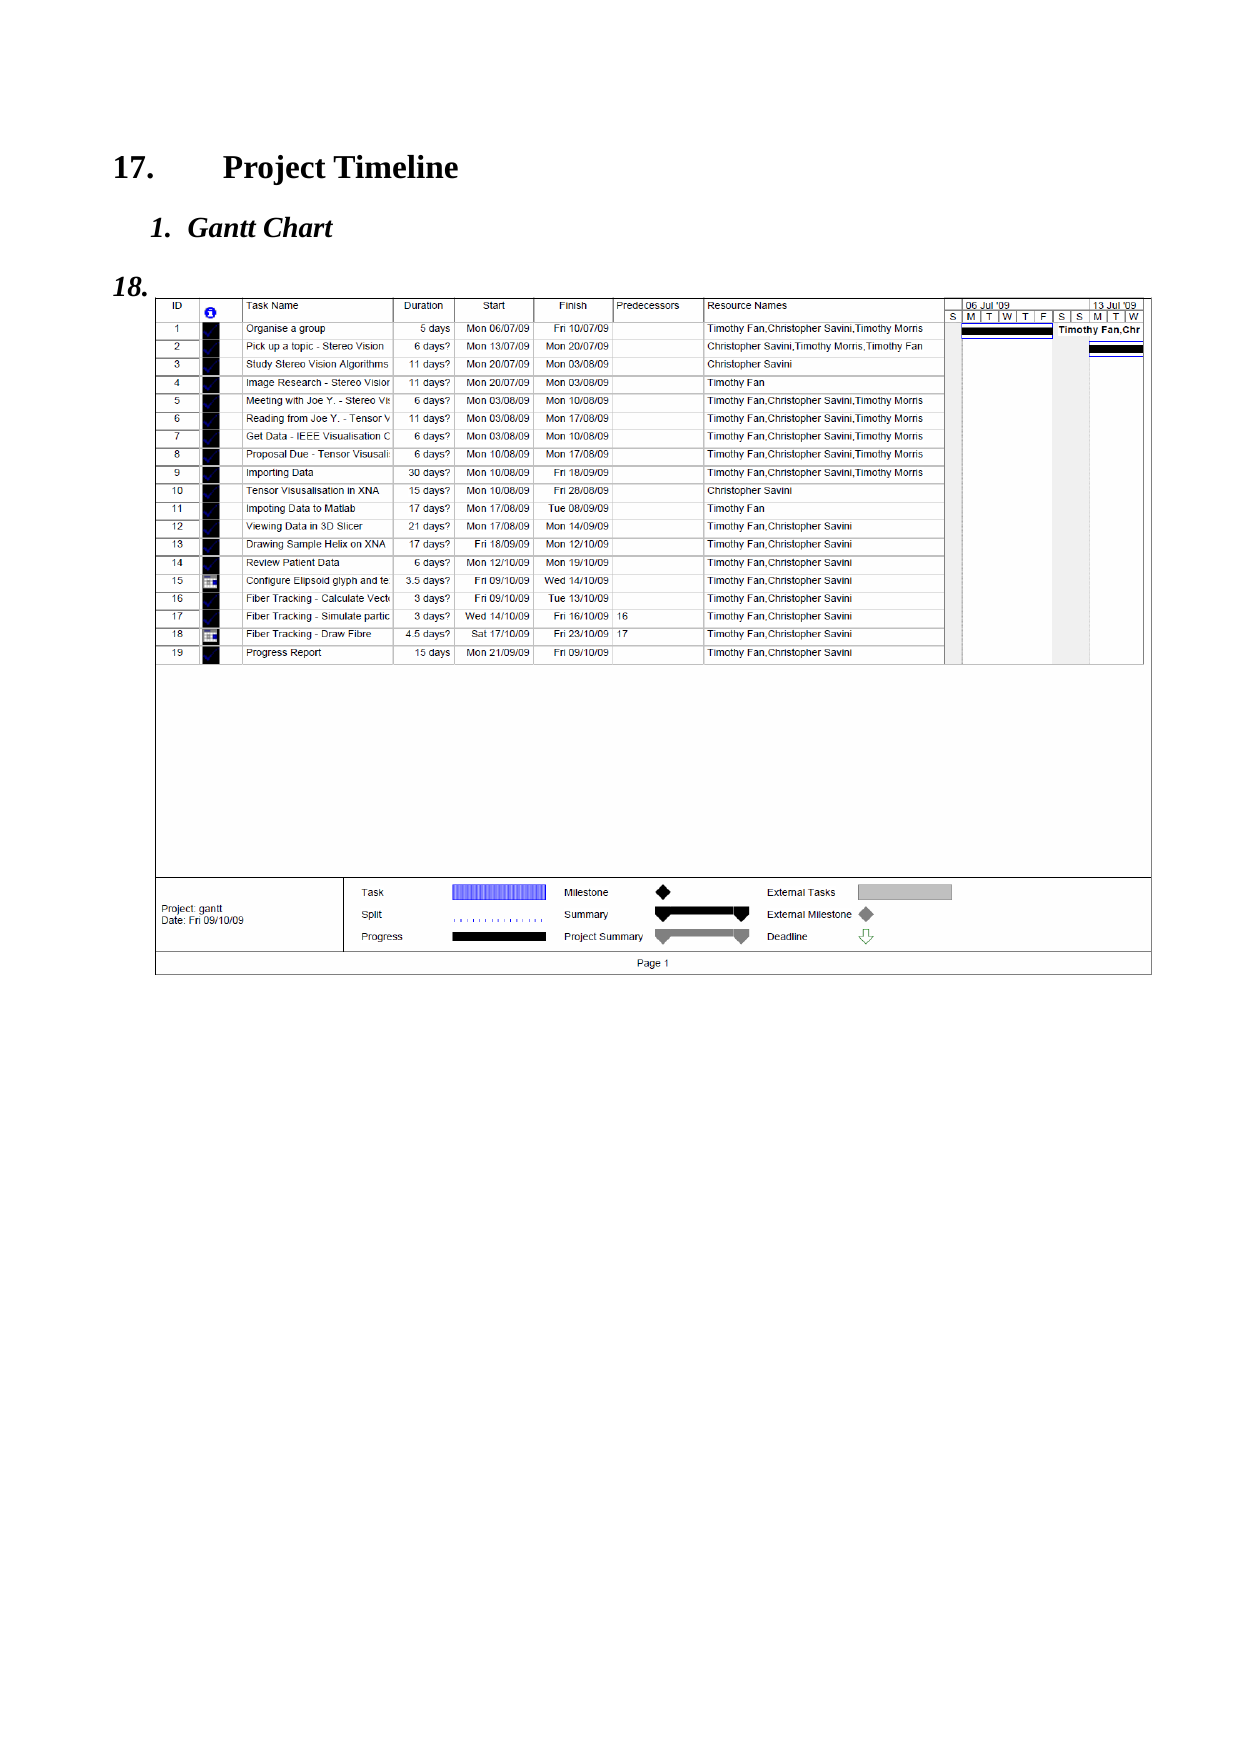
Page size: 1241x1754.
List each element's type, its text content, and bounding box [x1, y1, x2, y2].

subtitle Gantt Chart [150, 210, 1165, 244]
subtitle Project Timeline [112, 147, 1165, 185]
